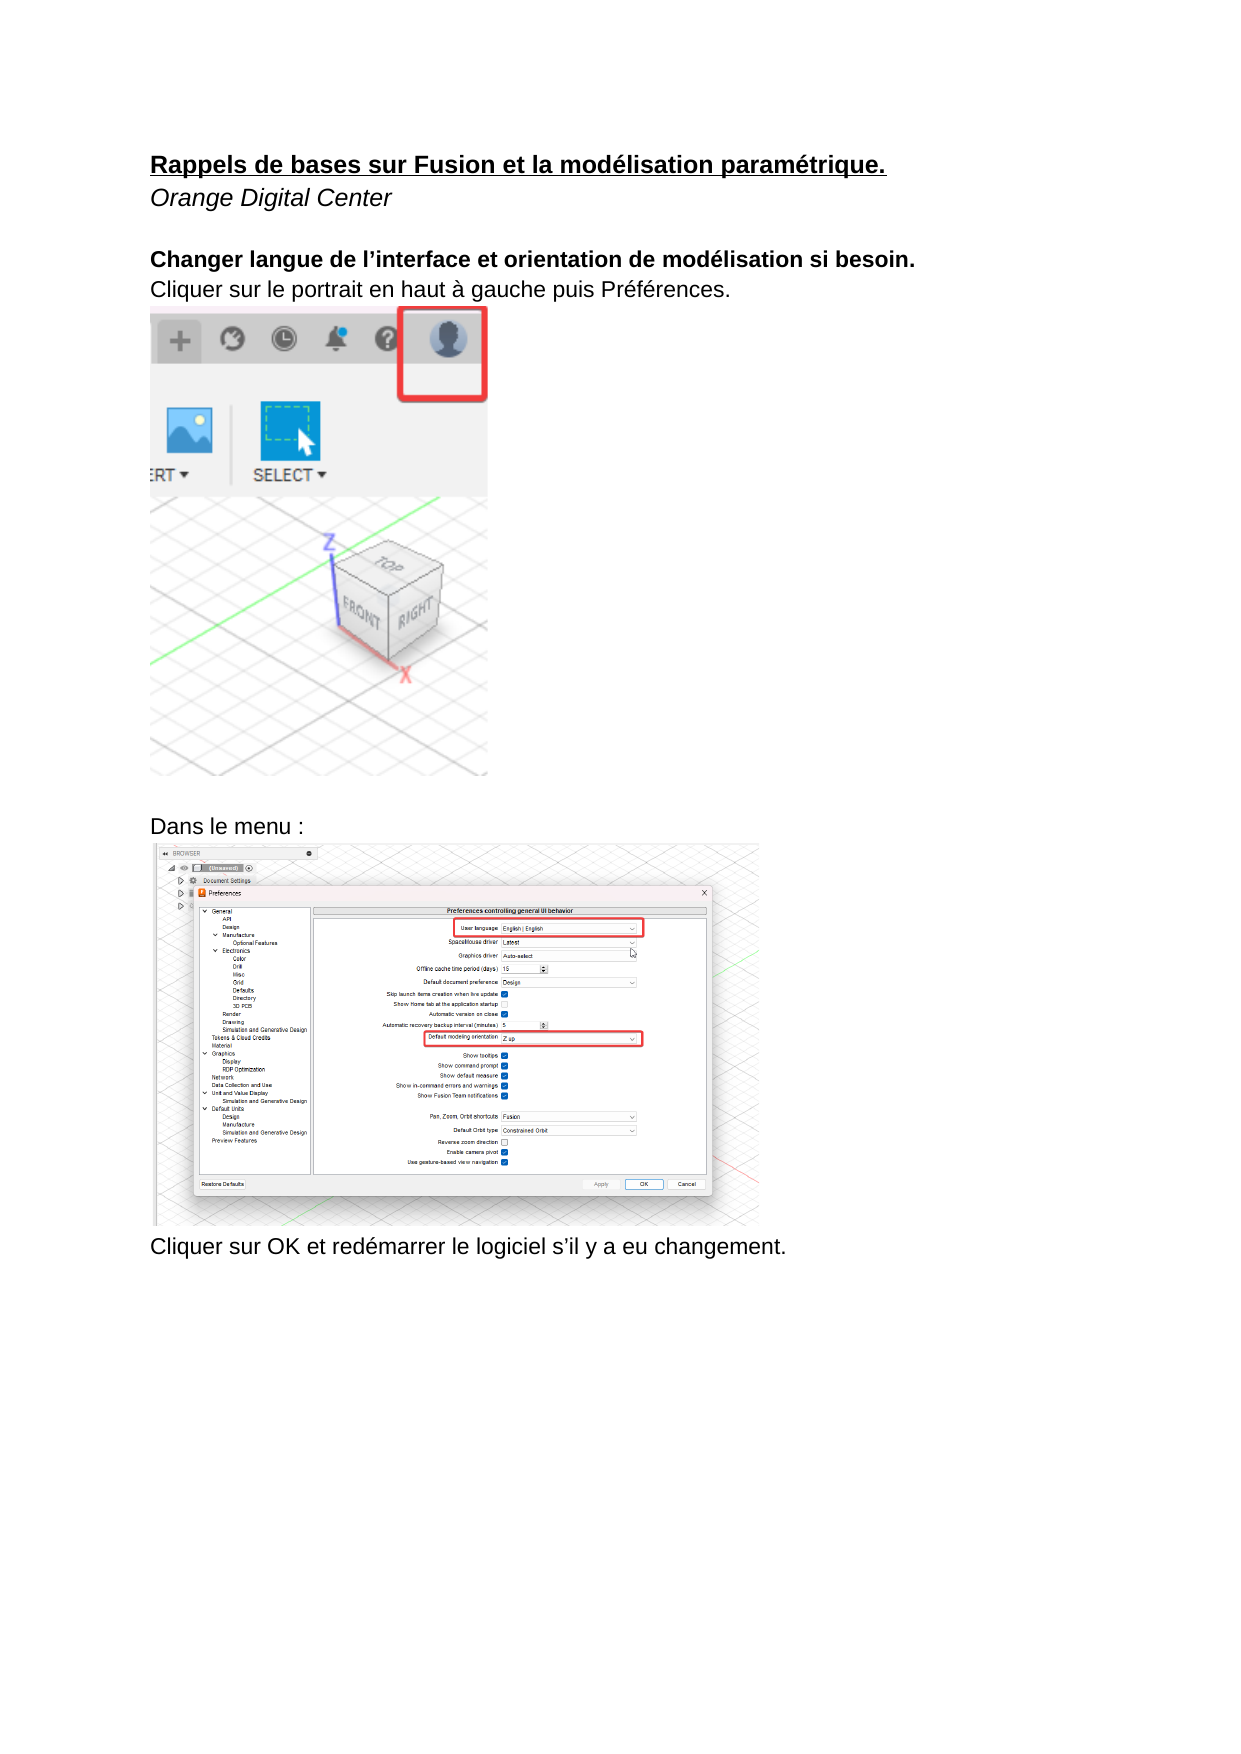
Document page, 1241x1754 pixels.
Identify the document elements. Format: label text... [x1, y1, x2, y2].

text Cliquer sur OK et redémarrer le logiciel s’il y a eu changement. [150, 843, 1090, 1259]
text Rappels de bases sur Fusion et la modélisation paramétrique. Orange Digital Center [150, 150, 1090, 212]
picture [152, 843, 760, 1226]
text Changer langue de l’interface et orientation de modélisation si besoin. [150, 246, 1090, 273]
text Cliquer sur le portrait en haut à gauche puis Préférences. [150, 276, 1090, 303]
text Dans le menu : [150, 813, 1090, 840]
picture [150, 306, 488, 776]
